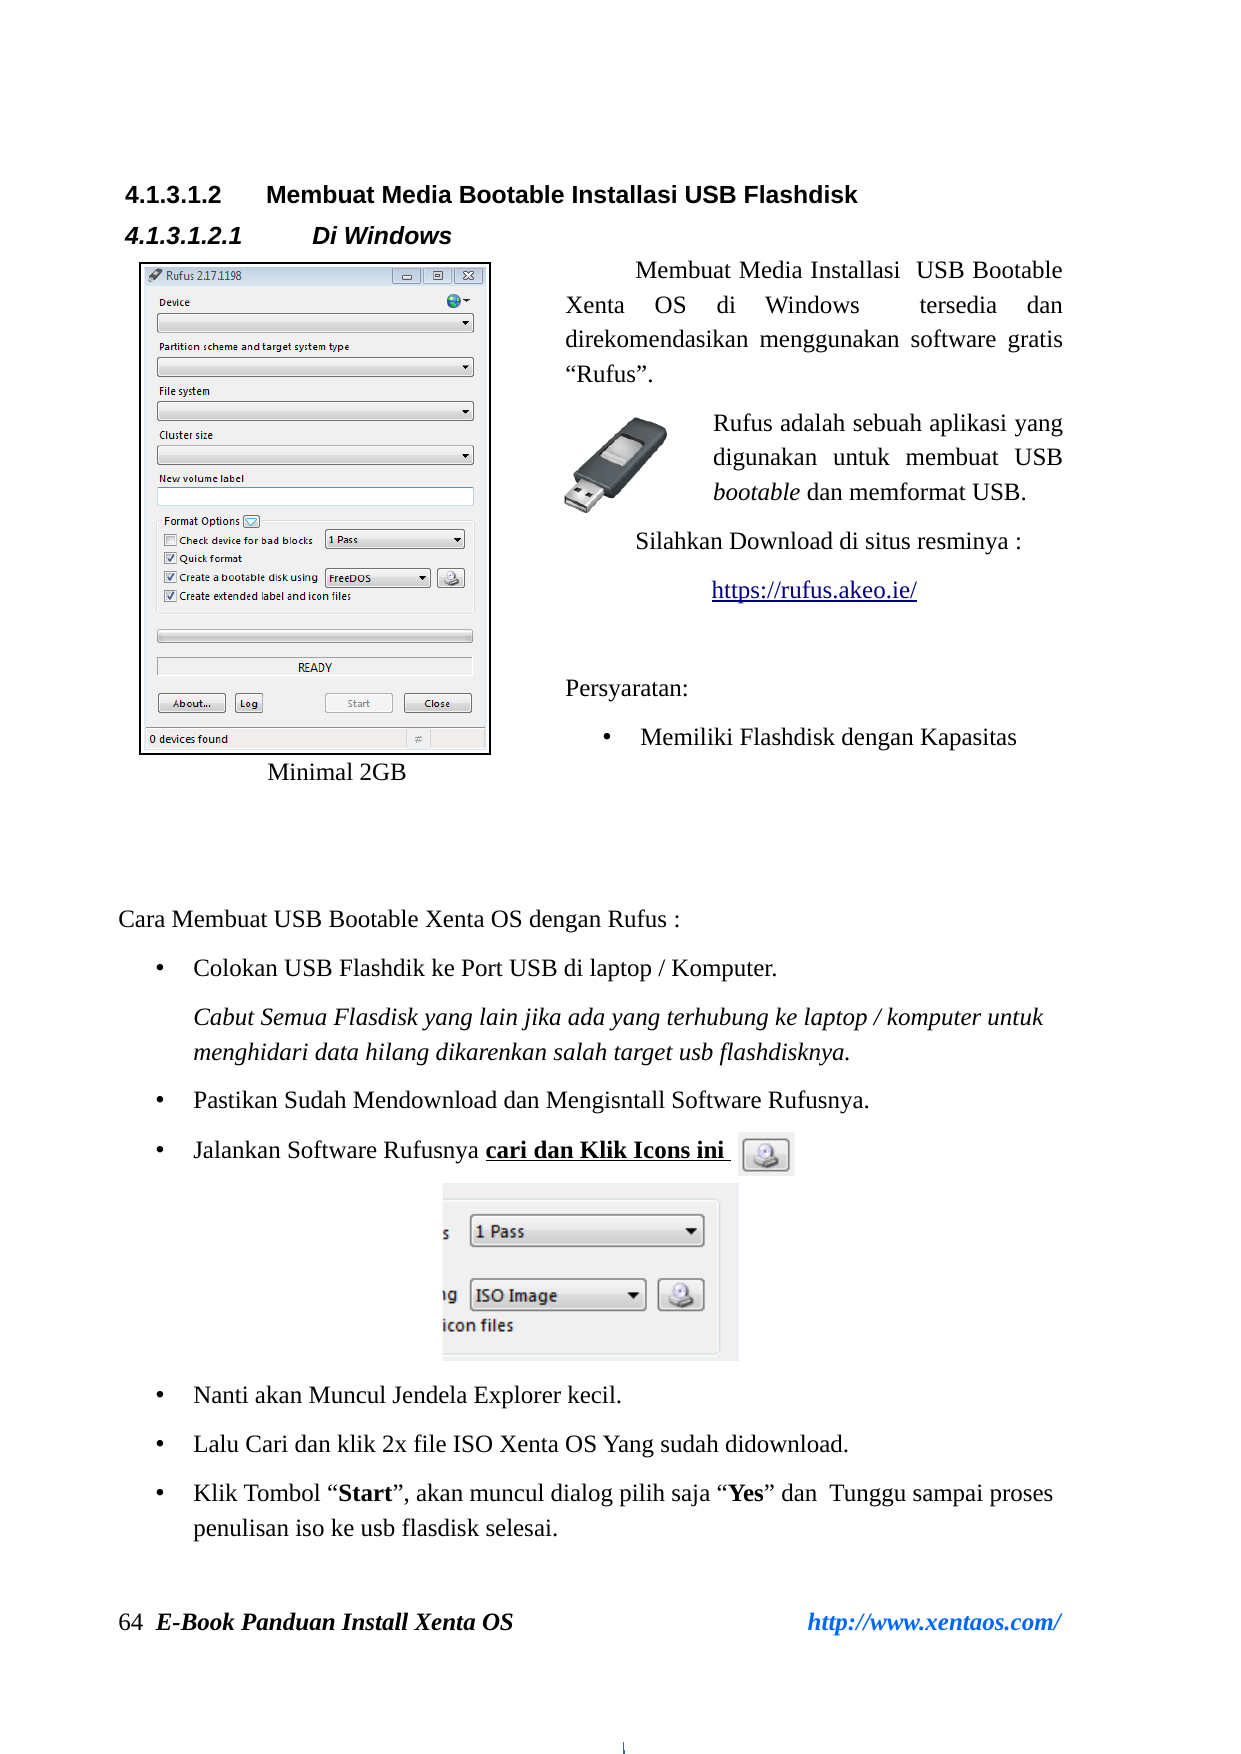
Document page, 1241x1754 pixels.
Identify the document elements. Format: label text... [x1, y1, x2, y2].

list Pastikan Sudah Mendownload dan Mengisntall Software Rufusnya. [156, 1086, 1063, 1114]
list Colokan USB Flashdik ke Port USB di laptop / Komputer. [156, 953, 1063, 982]
picture [442, 1183, 739, 1361]
list [795, 1135, 1063, 1163]
subtitle Membuat Media Bootable Installasi USB Flashdisk [118, 180, 1063, 208]
text [141, 264, 489, 753]
text https://rufus.akeo.ie/ [491, 575, 1063, 604]
picture [144, 267, 487, 750]
list Memiliki Flashdisk dengan Kapasitas Minimal 2GB [229, 722, 1063, 786]
list Klik Tombol “Start”, akan muncul dialog pilih saja “Yes” dan Tunggu sampai proses penulisan iso ke usb flasdisk selesai. [156, 1478, 1063, 1541]
list Jalankan Software Rufusnya cari dan Klik Icons ini [156, 1135, 737, 1163]
text Membuat Media Installasi USB Bootable Xenta OS di Windows tersedia dan direkomendasikan menggunakan software gratis “Rufus”. [192, 256, 1063, 388]
text Persyaratan: [491, 673, 1063, 702]
picture [560, 409, 670, 519]
picture [737, 1132, 795, 1176]
list Nanti akan Muncul Jendela Explorer kecil. [156, 1380, 1063, 1409]
text Cara Membuat USB Bootable Xenta OS dengan Rufus : [118, 904, 1063, 933]
list Lalu Cari dan klik 2x file ISO Xenta OS Yang sudah didownload. [156, 1429, 1063, 1458]
list Cabut Semua Flasdisk yang lain jika ada yang terhubung ke laptop / komputer untuk menghidari data hilang dikarenkan salah target usb flashdisknya. [156, 1002, 1063, 1065]
text Rufus adalah sebuah aplikasi yang digunakan untuk membuat USB bootable dan memformat USB. [491, 408, 1063, 506]
subtitle Di Windows [118, 221, 1063, 249]
text Silahkan Download di situs resminya : [491, 526, 1063, 555]
